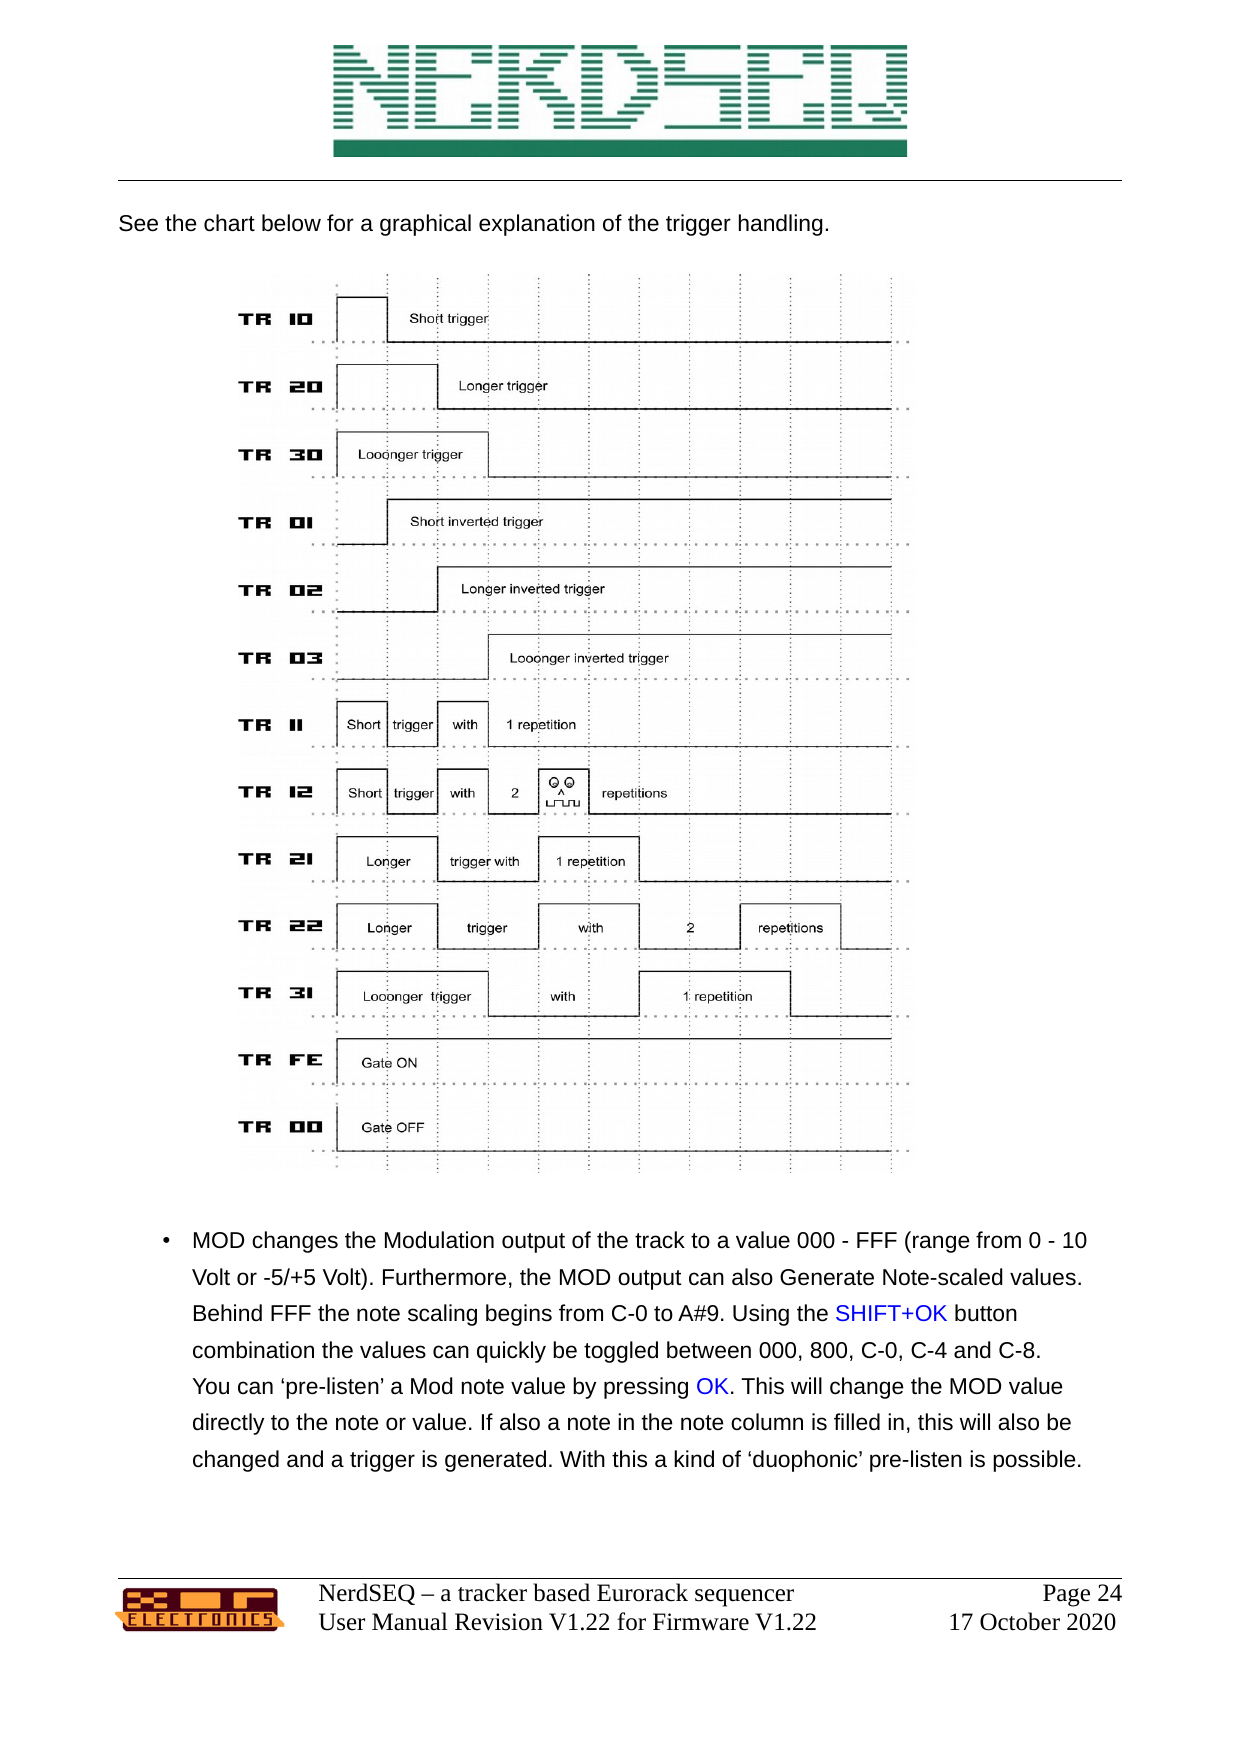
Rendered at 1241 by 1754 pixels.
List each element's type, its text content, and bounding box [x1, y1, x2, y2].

list MOD changes the Modulation output of the track to a value 000 - FFF (range from 0 - 10 Volt or -5/+5 Volt). Furthermore, the MOD output can also Generate Note-scaled values. Behind FFF the note scaling begins from C-0 to A#9. Using the SHIFT+OK button combination the values can quickly be toggled between 000, 800, C-0, C-4 and C-8. [162, 1227, 1122, 1363]
list You can ‘pre-listen’ a Mod note value by pressing OK. This will change the MOD value directly to the note or value. If also a note in the note column is filled in, this will also be changed and a trigger is generated. With this a kind of ‘duophonic’ pre-listen is possible. [162, 1373, 1122, 1472]
text See the chart below for a graphical explanation of the trigger handling. [118, 209, 1122, 236]
picture [115, 1584, 285, 1634]
picture [238, 274, 916, 1173]
picture [333, 45, 908, 157]
